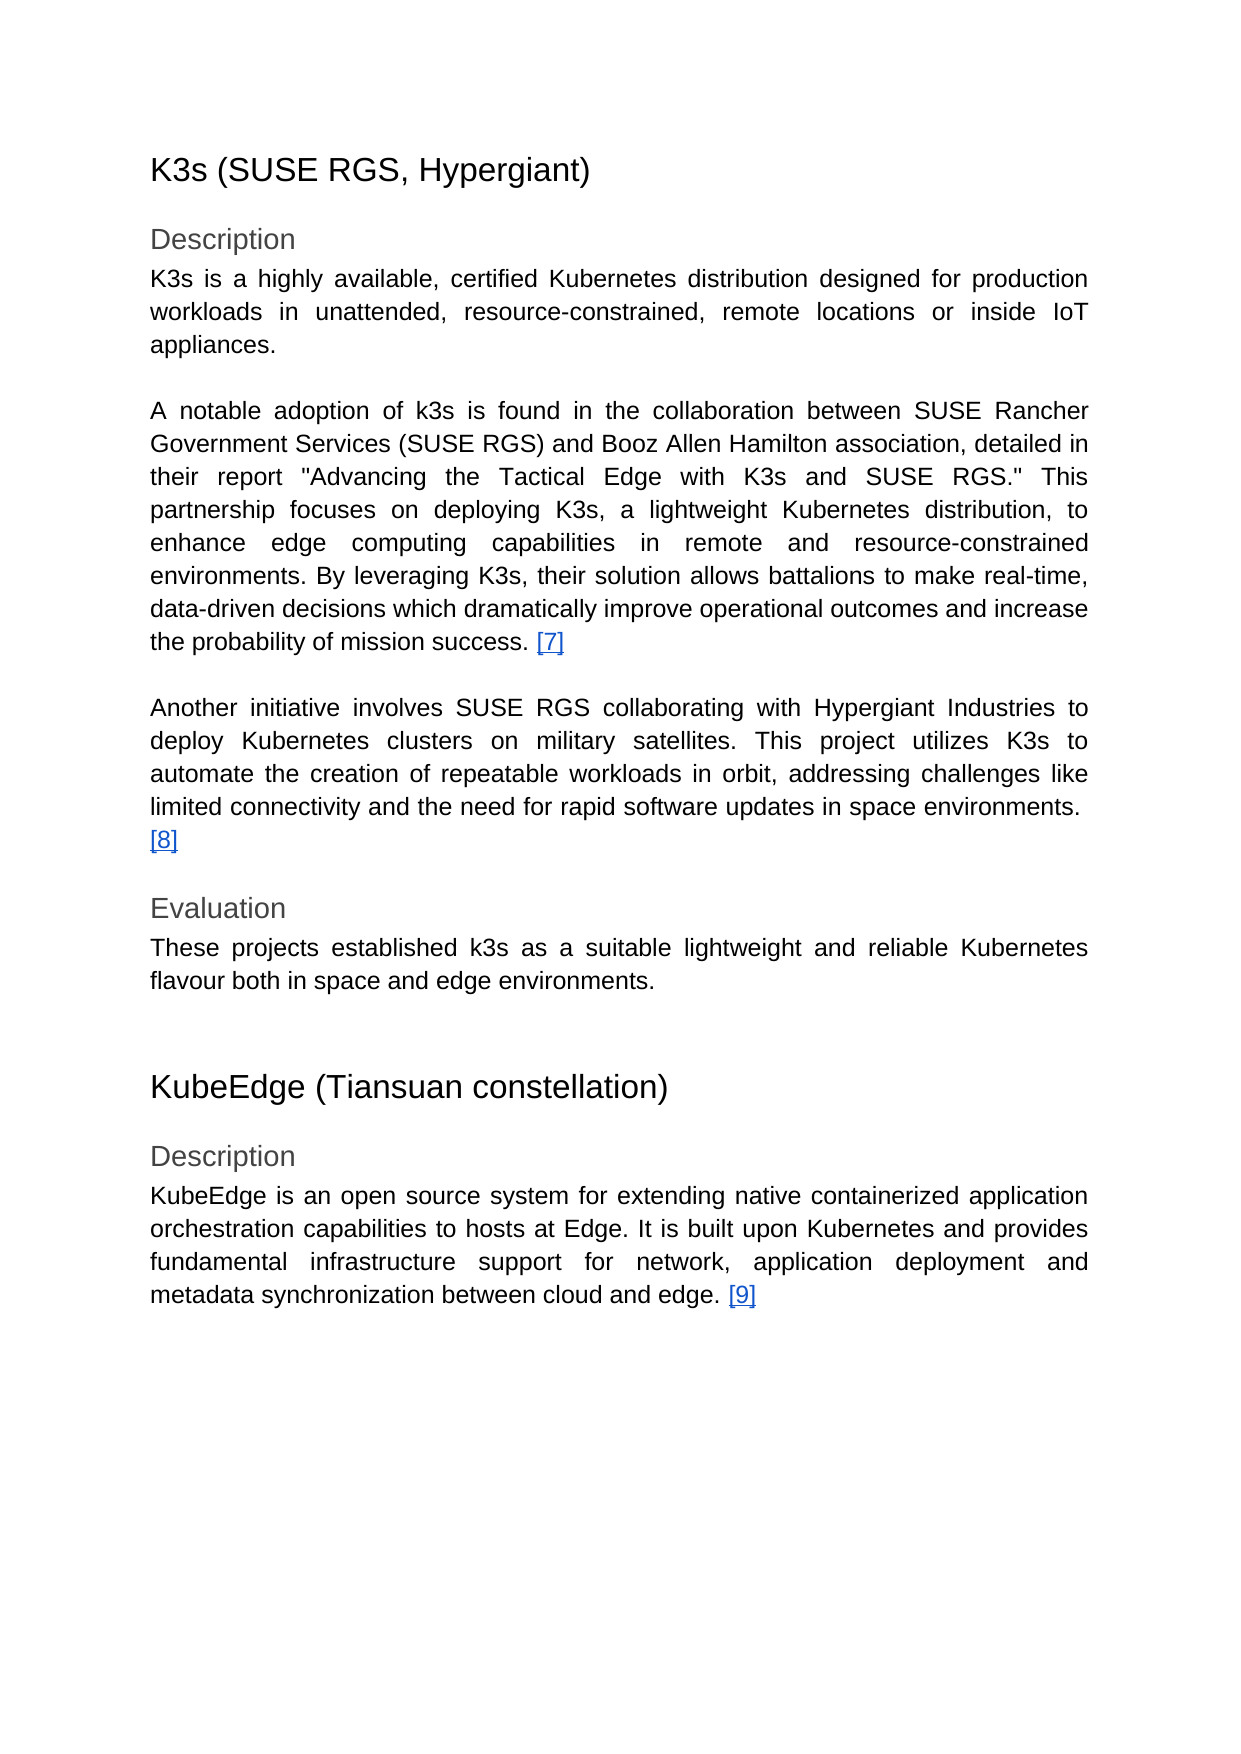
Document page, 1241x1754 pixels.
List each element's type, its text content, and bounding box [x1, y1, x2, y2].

text A notable adoption of k3s is found in the collaboration between SUSE Rancher Government Services (SUSE RGS) and Booz Allen Hamilton association, detailed in their report "Advancing the Tactical Edge with K3s and SUSE RGS." This partnership focuses on deploying K3s, a lightweight Kubernetes distribution, to enhance edge computing capabilities in remote and resource-constrained environments. By leveraging K3s, their solution allows battalions to make real-time, data-driven decisions which dramatically improve operational outcomes and increase the probability of mission success. [7] [150, 396, 1090, 656]
subtitle Description [150, 222, 1090, 255]
text K3s is a highly available, certified Kubernetes distribution designed for production workloads in unattended, resource-constrained, remote locations or inside IoT appliances. [150, 264, 1090, 358]
text KubeEdge is an open source system for extending native containerized application orchestration capabilities to hosts at Edge. It is built upon Kubernetes and provides fundamental infrastructure support for network, application deployment and metadata synchronization between cloud and edge. [9] [150, 1181, 1090, 1308]
text Another initiative involves SUSE RGS collaborating with Hypergiant Industries to deploy Kubernetes clusters on military satellites. This project utilizes K3s to automate the creation of repeatable workloads in orbit, addressing challenges like limited connectivity and the need for rapid software updates in space environments. ​[8] [150, 693, 1090, 854]
subtitle Description [150, 1139, 1090, 1172]
subtitle K3s (SUSE RGS, Hypergiant) [150, 150, 1090, 188]
subtitle KubeEdge (Tiansuan constellation) [150, 1067, 1090, 1105]
subtitle Evaluation [150, 891, 1090, 925]
text These projects established k3s as a suitable lightweight and reliable Kubernetes flavour both in space and edge environments. [150, 933, 1090, 995]
